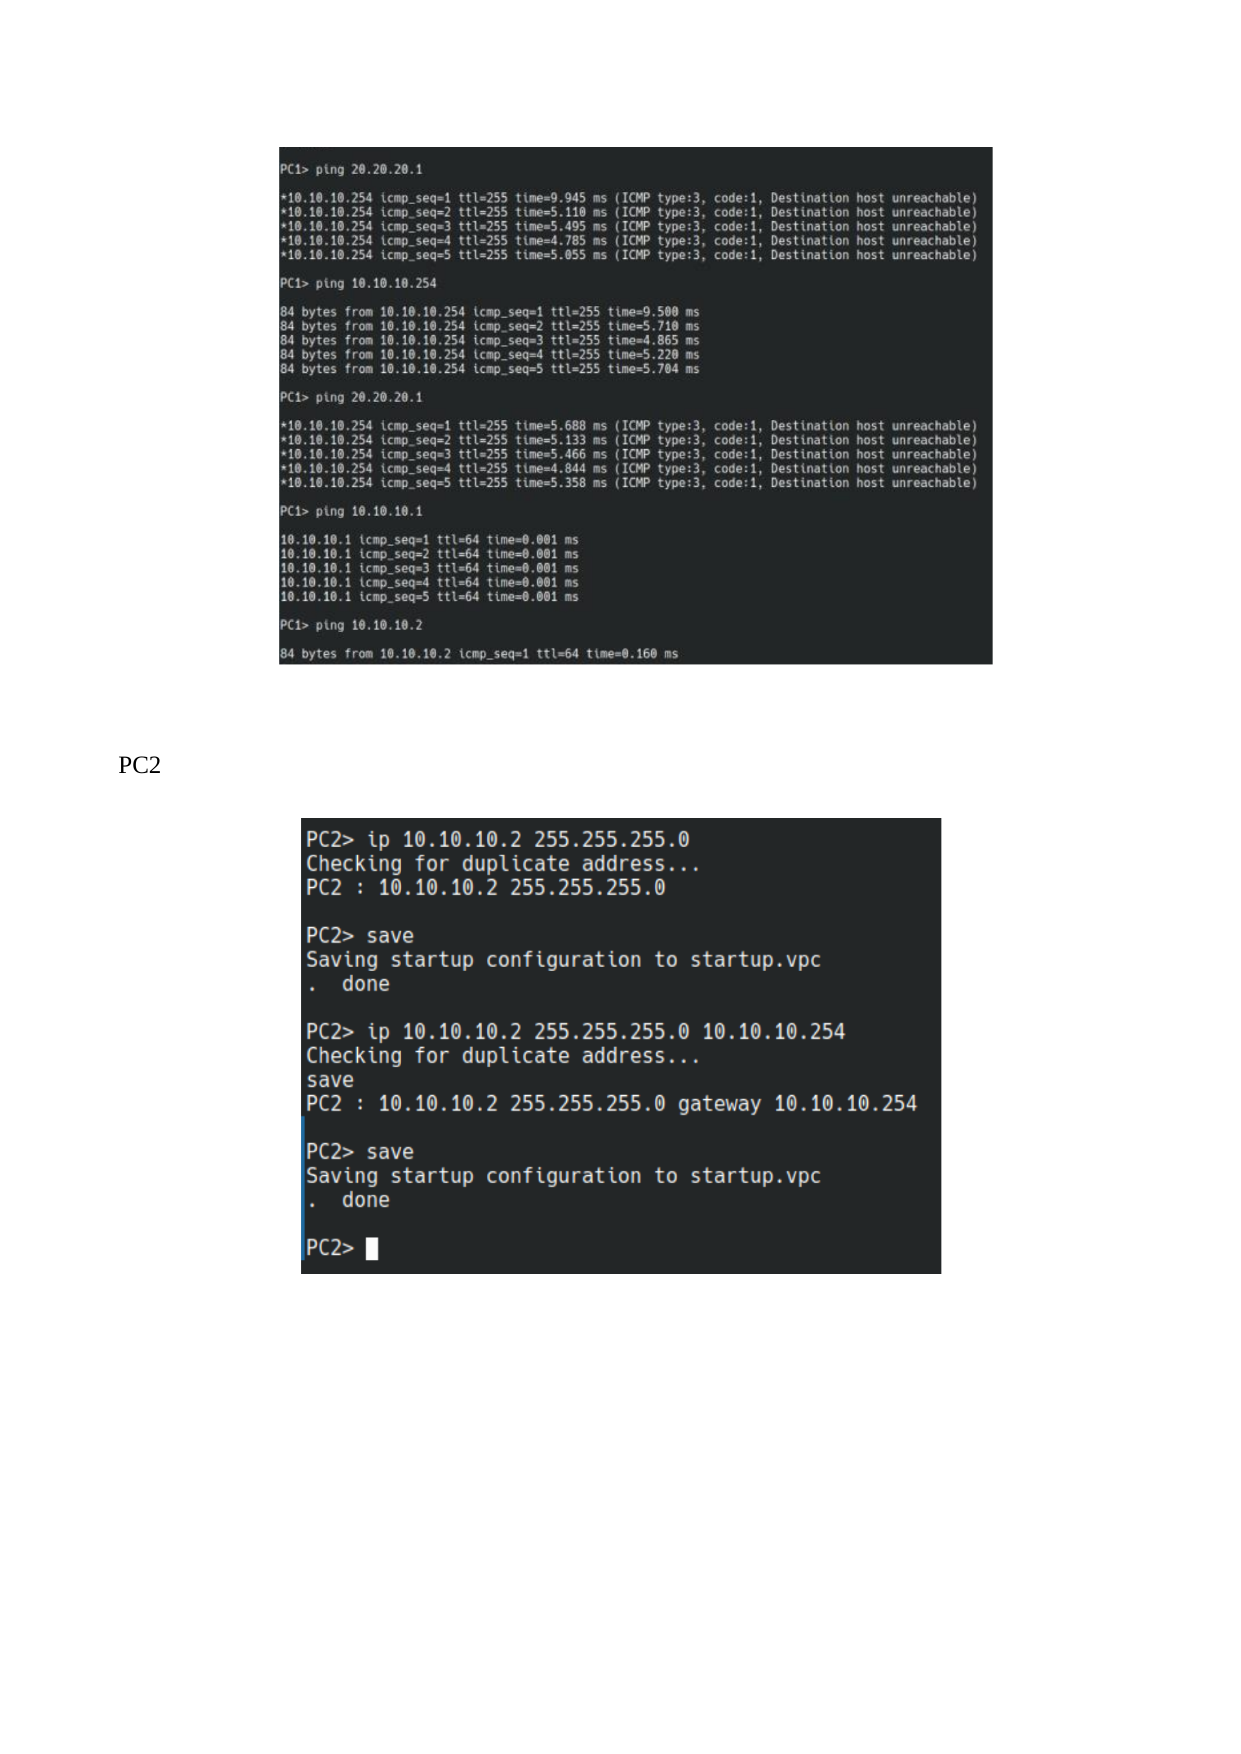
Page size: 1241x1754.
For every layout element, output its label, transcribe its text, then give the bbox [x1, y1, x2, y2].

text PC2 [118, 751, 1122, 779]
picture [298, 818, 942, 1274]
picture [276, 147, 993, 668]
